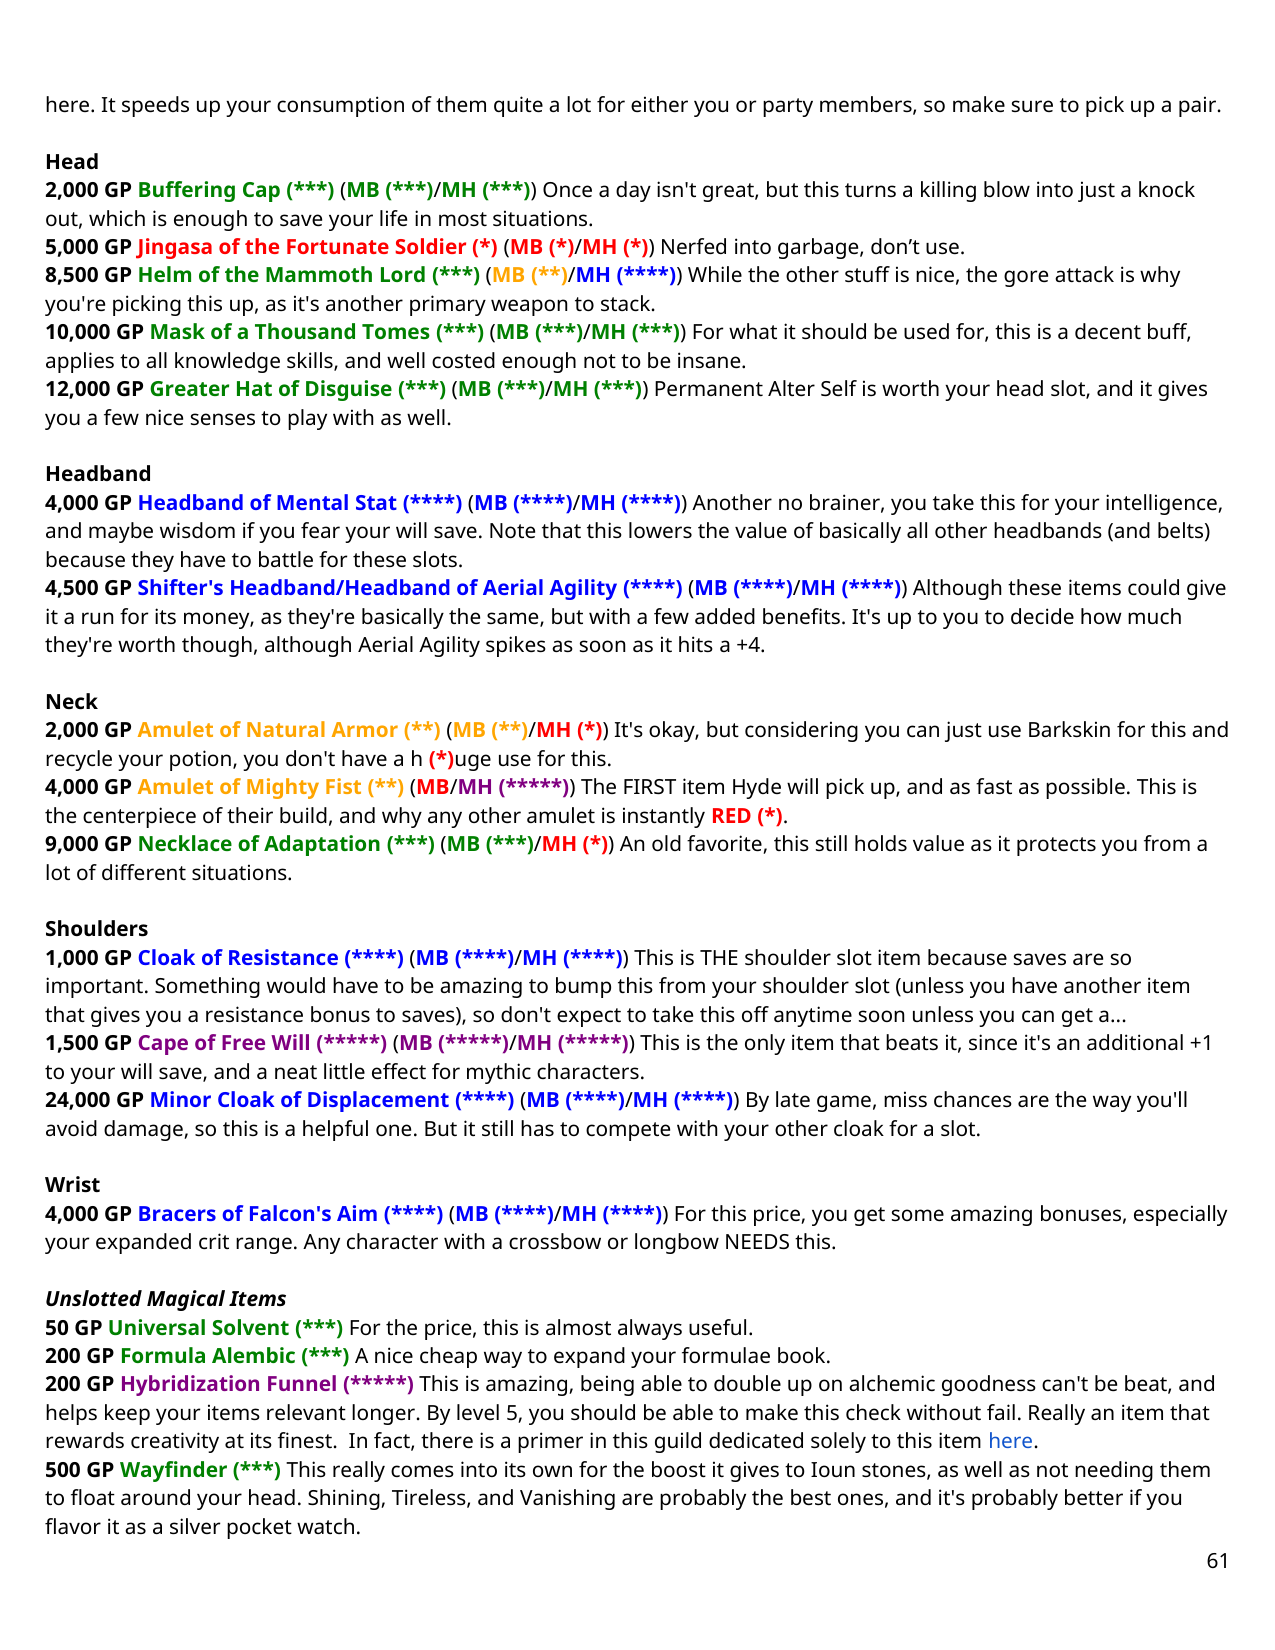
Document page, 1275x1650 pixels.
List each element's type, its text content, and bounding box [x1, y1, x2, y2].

text 4,000 GP Amulet of Mighty Fist (**) (MB/MH (*****)) The FIRST item Hyde will pick up, and as fast as possible. This is the centerpiece of their build, and why any other amulet is instantly RED (*). [45, 772, 1230, 829]
text 12,000 GP Greater Hat of Disguise (***) (MB (***)/MH (***)) Permanent Alter Self is worth your head slot, and it gives you a few nice senses to play with as well. [45, 374, 1230, 431]
text 200 GP Formula Alembic (***) A nice cheap way to expand your formulae book. [45, 1341, 1230, 1369]
text 4,000 GP Bracers of Falcon's Aim (****) (MB (****)/MH (****)) For this price, you get some amazing bonuses, especially your expanded crit range. Any character with a crossbow or longbow NEEDS this. [45, 1199, 1230, 1256]
text Neck [45, 687, 1230, 716]
text here. It speeds up your consumption of them quite a lot for either you or party members, so make sure to pick up a pair. [45, 90, 1230, 118]
text 2,000 GP Amulet of Natural Armor (**) (MB (**)/MH (*)) It's okay, but considering you can just use Barkskin for this and recycle your potion, you don't have a h (*)uge use for this. [45, 716, 1230, 772]
text 50 GP Universal Solvent (***) For the price, this is almost always useful. [45, 1313, 1230, 1341]
text 1,500 GP Cape of Free Will (*****) (MB (*****)/MH (*****)) This is the only item that beats it, since it's an additional +1 to your will save, and a neat little effect for mythic characters. [45, 1028, 1230, 1085]
text 24,000 GP Minor Cloak of Displacement (****) (MB (****)/MH (****)) By late game, miss chances are the way you'll avoid damage, so this is a helpful one. But it still has to compete with your other cloak for a slot. [45, 1085, 1230, 1142]
text 8,500 GP Helm of the Mammoth Lord (***) (MB (**)/MH (****)) While the other stuff is nice, the gore attack is why you're picking this up, as it's another primary weapon to stack. [45, 261, 1230, 317]
text 9,000 GP Necklace of Adaptation (***) (MB (***)/MH (*)) An old favorite, this still holds value as it protects you from a lot of different situations. [45, 829, 1230, 886]
text 2,000 GP Buffering Cap (***) (MB (***)/MH (***)) Once a day isn't great, but this turns a killing blow into just a knock out, which is enough to save your life in most situations. [45, 175, 1230, 232]
text Head [45, 147, 1230, 175]
text 4,500 GP Shifter's Headband/Headband of Aerial Agility (****) (MB (****)/MH (****)) Although these items could give it a run for its money, as they're basically the same, but with a few added benefits. It's up to you to decide how much they're worth though, although Aerial Agility spikes as soon as it hits a +4. [45, 573, 1230, 659]
text 200 GP Hybridization Funnel (*****) This is amazing, being able to double up on alchemic goodness can't be beat, and helps keep your items relevant longer. By level 5, you should be able to make this check without fail. Really an item that rewards creativity at its finest. In fact, there is a primer in this guild dedicated solely to this item here. [45, 1369, 1230, 1455]
text Wrist [45, 1171, 1230, 1199]
text 1,000 GP Cloak of Resistance (****) (MB (****)/MH (****)) This is THE shoulder slot item because saves are so important. Something would have to be amazing to bump this from your shoulder slot (unless you have another item that gives you a resistance bonus to saves), so don't expect to take this off anytime soon unless you can get a... [45, 943, 1230, 1028]
text Headband [45, 459, 1230, 488]
text 500 GP Wayfinder (***) This really comes into its own for the boost it gives to Ioun stones, as well as not needing them to float around your head. Shining, Tireless, and Vanishing are probably the best ones, and it's probably better if you flavor it as a silver pocket watch. [45, 1455, 1230, 1540]
text 10,000 GP Mask of a Thousand Tomes (***) (MB (***)/MH (***)) For what it should be used for, this is a decent buff, applies to all knowledge skills, and well costed enough not to be insane. [45, 317, 1230, 374]
text 4,000 GP Headband of Mental Stat (****) (MB (****)/MH (****)) Another no brainer, you take this for your intelligence, and maybe wisdom if you fear your will save. Note that this lowers the value of basically all other headbands (and belts) because they have to battle for these slots. [45, 488, 1230, 573]
text 5,000 GP Jingasa of the Fortunate Soldier (*) (MB (*)/MH (*)) Nerfed into garbage, don’t use. [45, 232, 1230, 261]
text Unslotted Magical Items [45, 1284, 1230, 1313]
text Shoulders [45, 914, 1230, 943]
